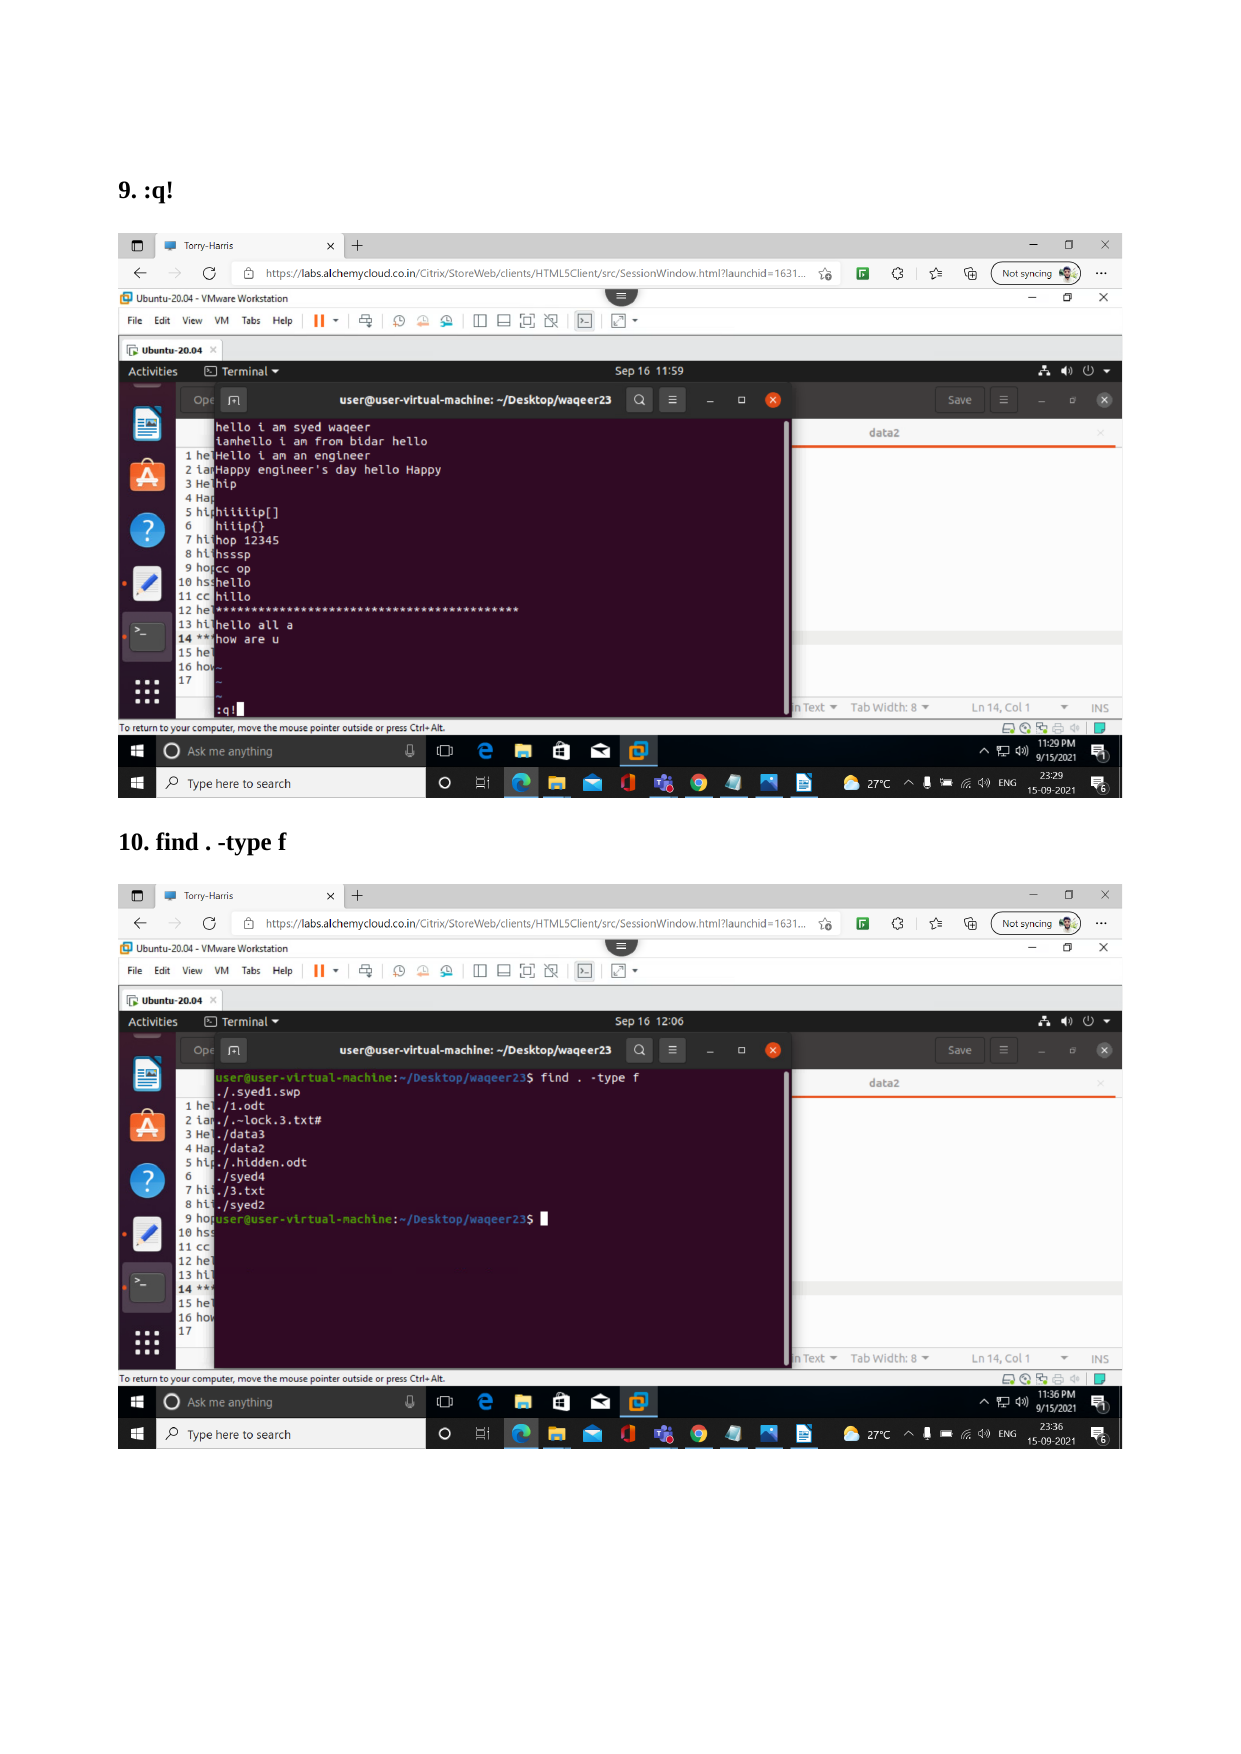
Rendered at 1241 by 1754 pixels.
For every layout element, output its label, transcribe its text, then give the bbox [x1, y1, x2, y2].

text 9. :q! [118, 176, 1122, 204]
picture [118, 884, 1123, 1449]
picture [118, 233, 1123, 798]
text 10. find . -type f [118, 827, 1122, 855]
